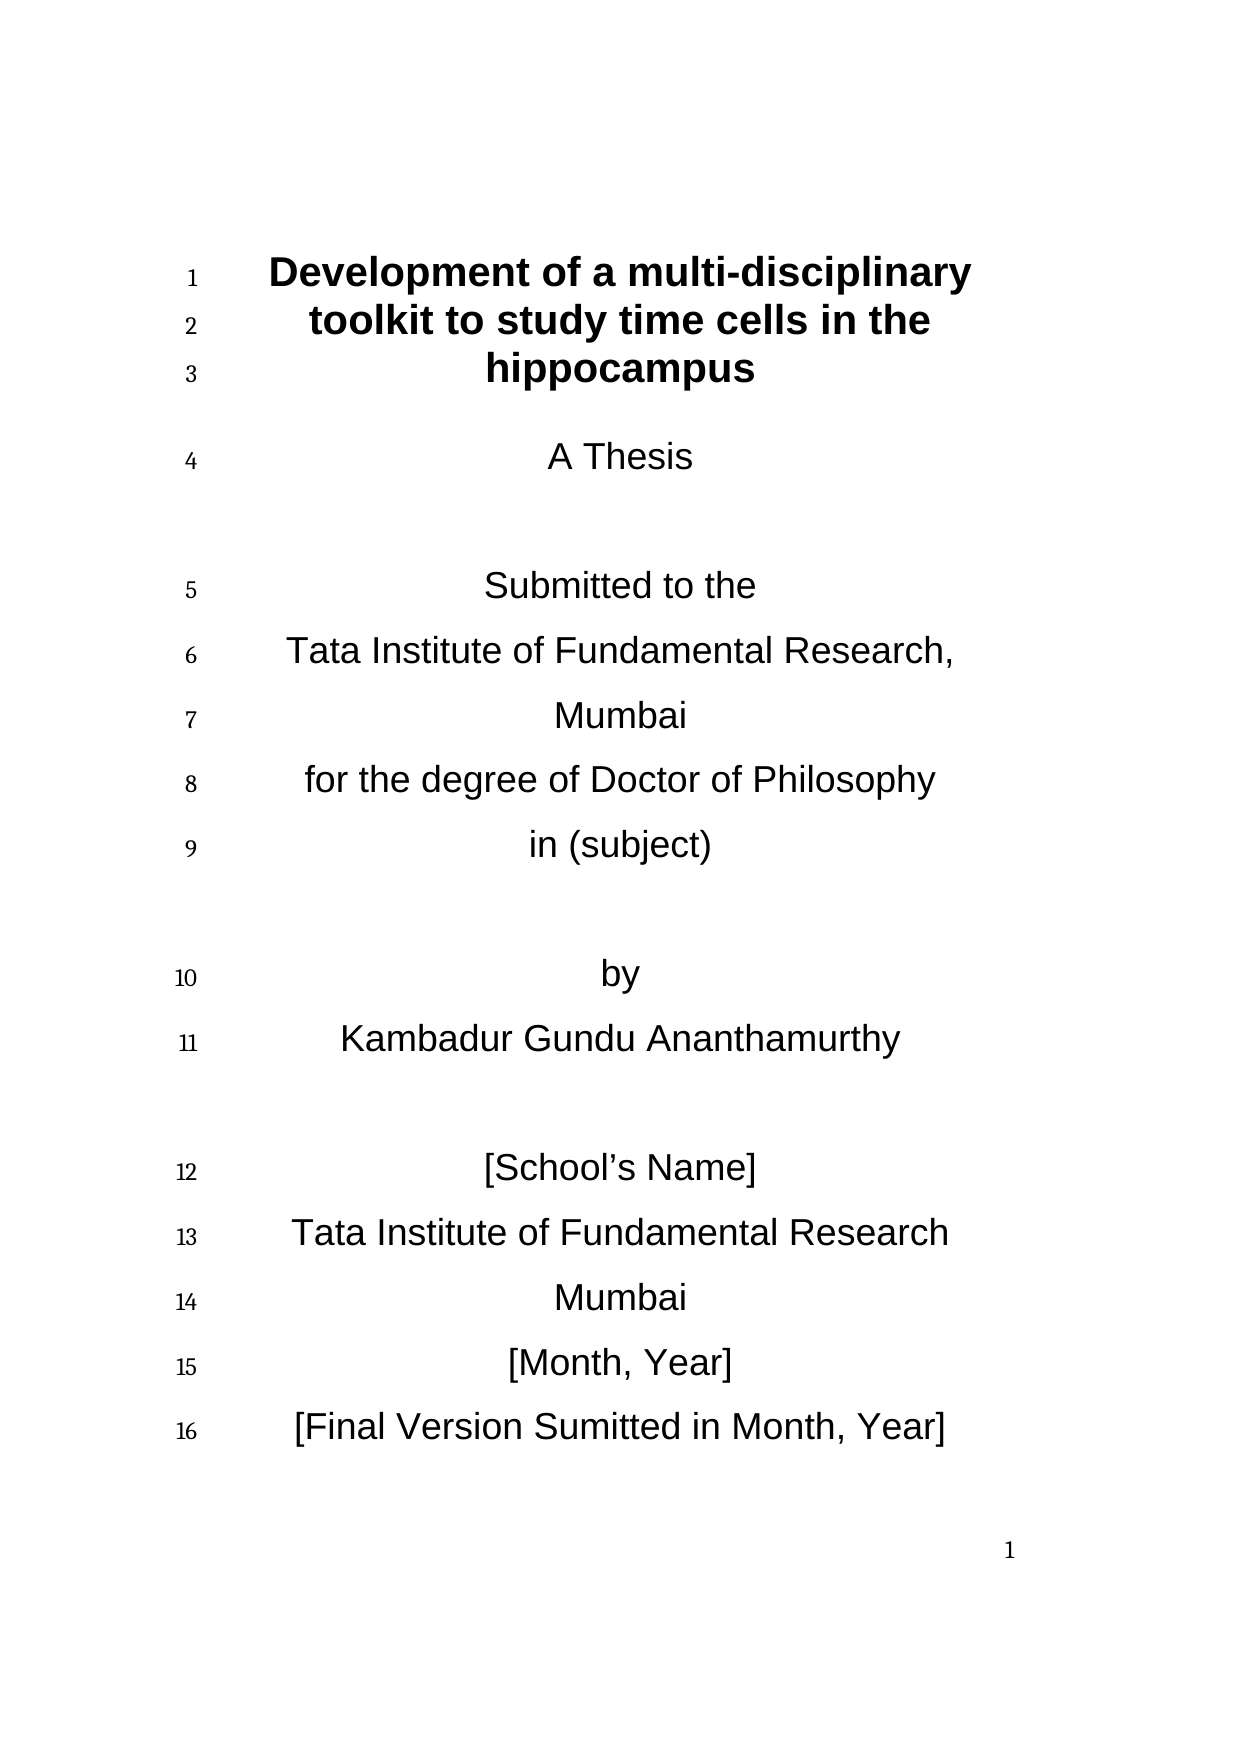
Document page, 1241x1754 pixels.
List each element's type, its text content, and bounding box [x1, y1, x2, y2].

text [School’s Name] [226, 1146, 1014, 1189]
text Development of a multi-disciplinary toolkit to study time cells in the hippocampus [226, 247, 1014, 391]
text by [226, 952, 1014, 995]
text [Final Version Sumitted in Month, Year] [226, 1404, 1014, 1447]
text Tata Institute of Fundamental Research, Mumbai [226, 628, 1014, 736]
text Mumbai [226, 1275, 1014, 1318]
text Tata Institute of Fundamental Research [226, 1210, 1014, 1253]
text for the degree of Doctor of Philosophy [226, 757, 1014, 801]
text Kambadur Gundu Ananthamurthy [226, 1016, 1014, 1059]
text A Thesis [226, 434, 1014, 477]
text in (subject) [226, 822, 1014, 865]
text [Month, Year] [226, 1340, 1014, 1383]
text Submitted to the [226, 563, 1014, 607]
